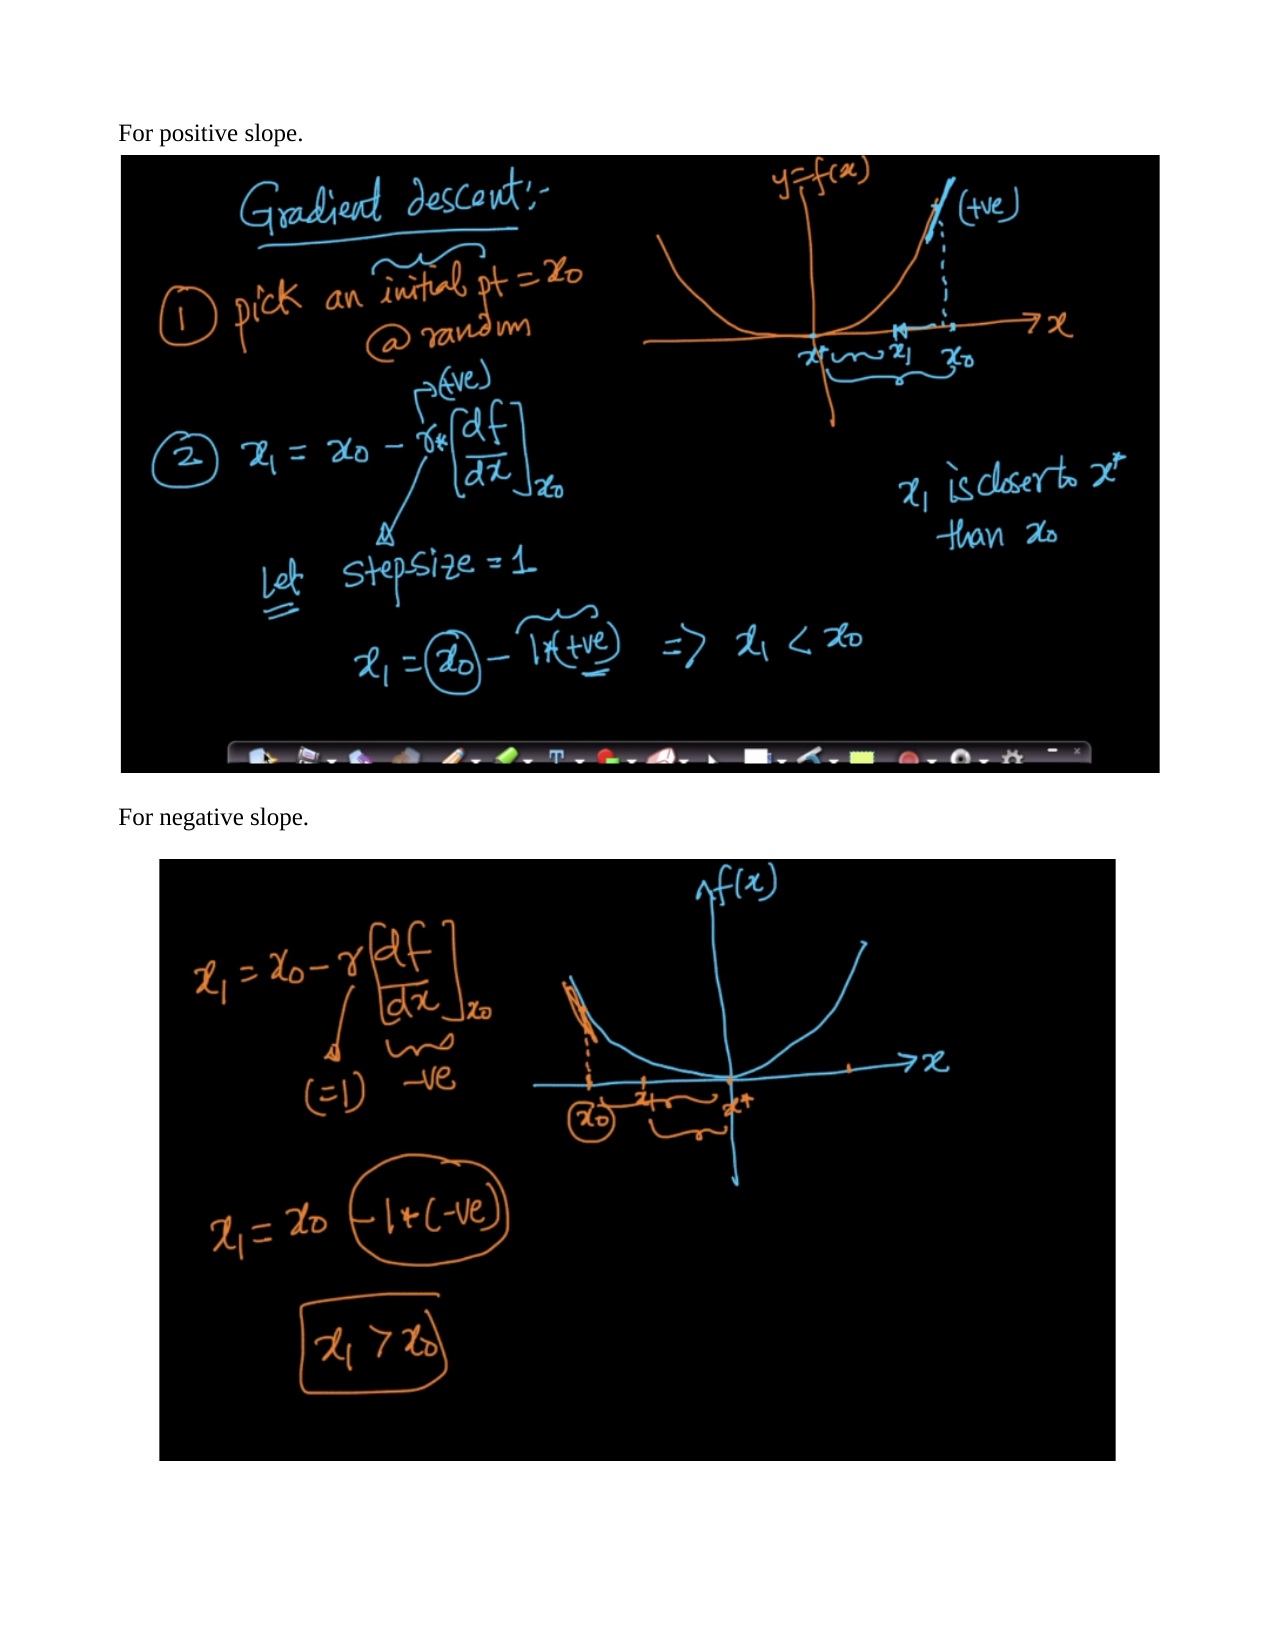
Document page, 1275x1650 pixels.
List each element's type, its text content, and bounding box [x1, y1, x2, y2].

picture [159, 859, 1116, 1461]
picture [120, 155, 1160, 773]
text For negative slope. [118, 802, 1157, 831]
text For positive slope. [118, 118, 1157, 147]
